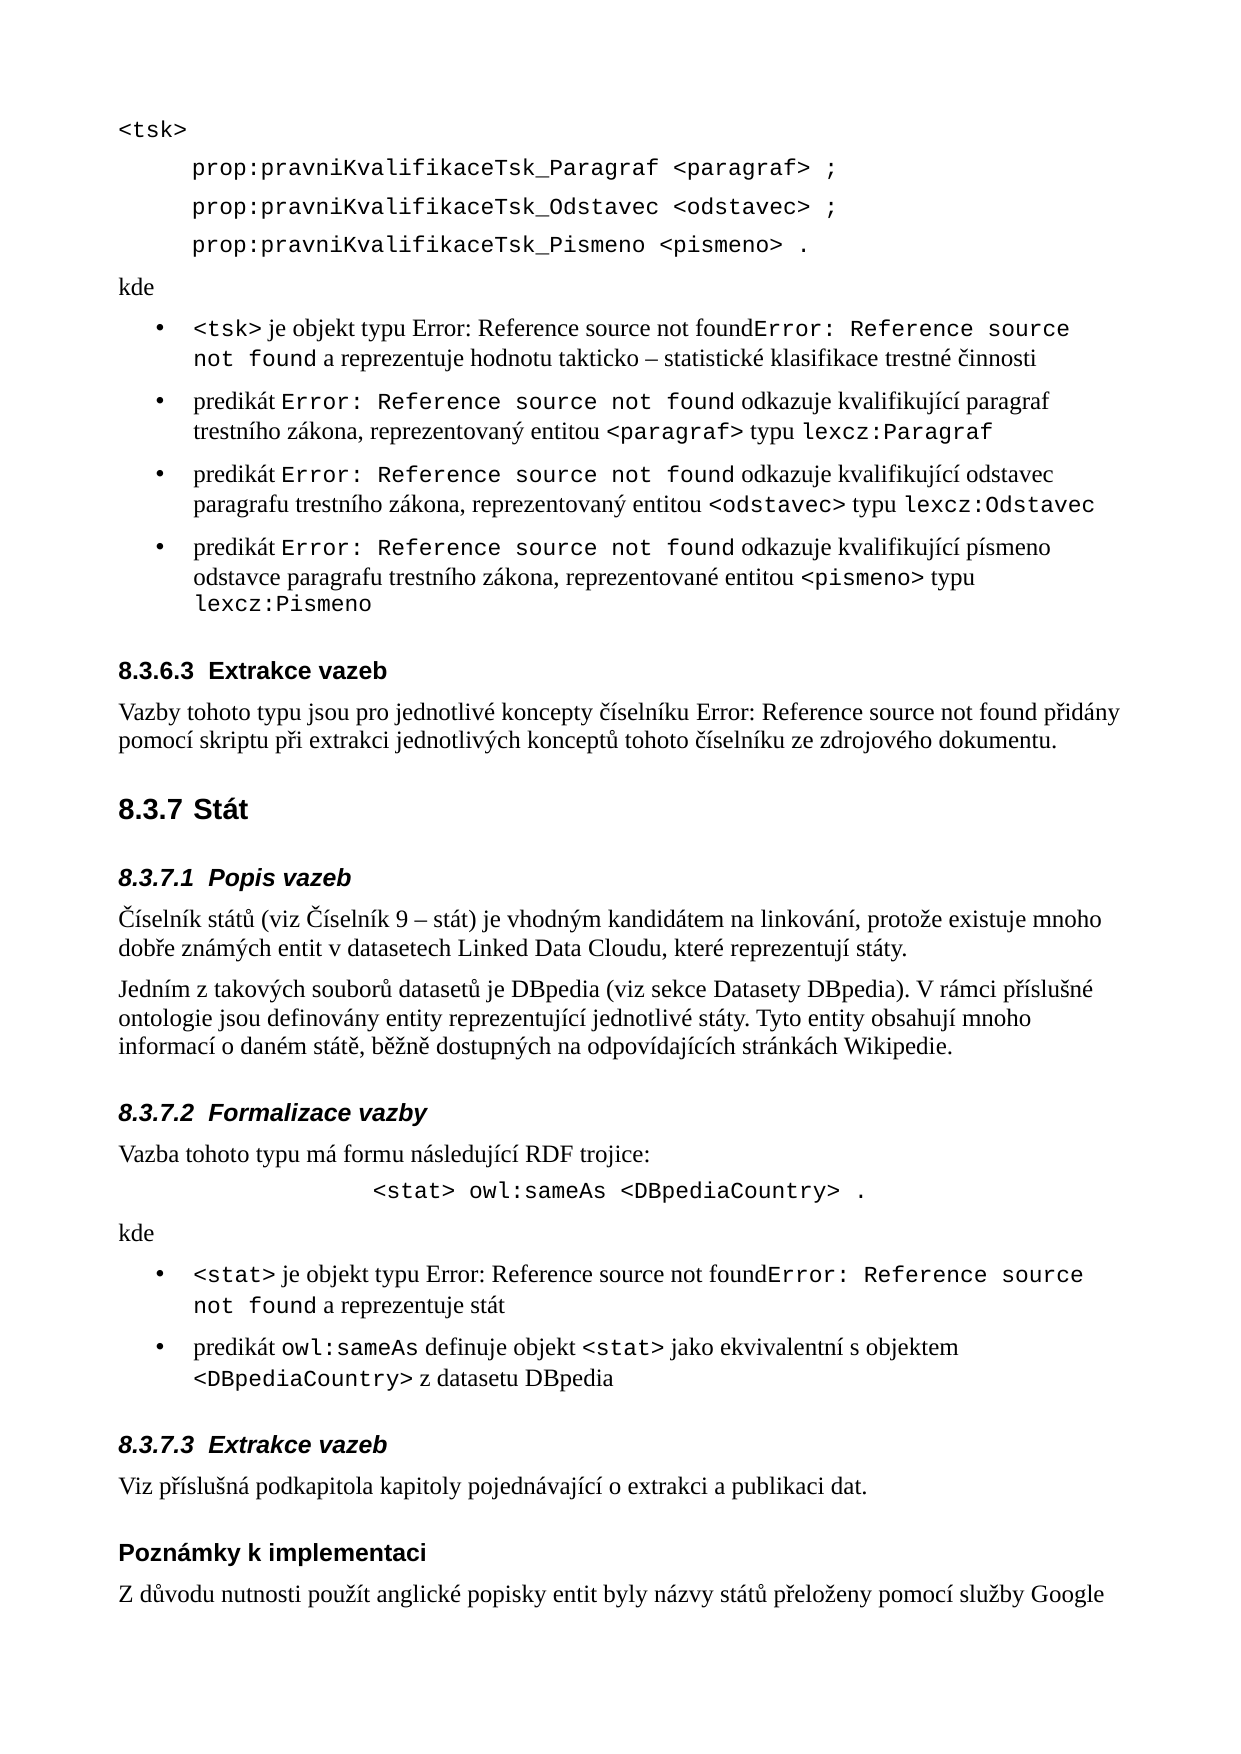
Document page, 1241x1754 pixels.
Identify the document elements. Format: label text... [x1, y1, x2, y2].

subtitle Extrakce vazeb [118, 1430, 1122, 1459]
subtitle Stát [118, 792, 1122, 825]
subtitle Poznámky k implementaci [118, 1538, 1122, 1566]
list predikát Chyba: zdroj odkazu nenalezen odkazuje kvalifikující paragraf trestního zákona, reprezentovaný entitou <paragraf> typu lexcz:Paragraf [156, 386, 1122, 446]
list <stat> je objekt typu Chyba: zdroj odkazu nenalezenChyba: zdroj odkazu nenalezen a reprezentuje stát [156, 1259, 1122, 1320]
list predikát owl:sameAs definuje objekt <stat> jako ekvivalentní s objektem <DBpediaCountry> z datasetu DBpedia [156, 1332, 1122, 1393]
text prop:pravniKvalifikaceTsk_Pismeno <pismeno> . [118, 233, 1122, 259]
text prop:pravniKvalifikaceTsk_Paragraf <paragraf> ; [118, 157, 1122, 182]
text Jedním z takových souborů datasetů je DBpedia (viz sekce Datasety DBpedia). V rámci příslušné ontologie jsou definovány entity reprezentující jednotlivé státy. Tyto entity obsahují mnoho informací o daném státě, běžně dostupných na odpovídajících stránkách Wikipedie. [118, 974, 1122, 1060]
text Viz příslušná podkapitola kapitoly pojednávající o extrakci a publikaci dat. [118, 1471, 1122, 1500]
subtitle Extrakce vazeb [118, 656, 1122, 684]
text <stat> owl:sameAs <DBpediaCountry> . [118, 1180, 1122, 1206]
text prop:pravniKvalifikaceTsk_Odstavec <odstavec> ; [118, 195, 1122, 221]
text kde [118, 1218, 1122, 1247]
list <tsk> je objekt typu Chyba: zdroj odkazu nenalezenChyba: zdroj odkazu nenalezen a reprezentuje hodnotu takticko – statistické klasifikace trestné činnosti [156, 313, 1122, 373]
list predikát Chyba: zdroj odkazu nenalezen odkazuje kvalifikující odstavec paragrafu trestního zákona, reprezentovaný entitou <odstavec> typu lexcz:Odstavec [156, 459, 1122, 519]
text kde [118, 272, 1122, 301]
text Vazby tohoto typu jsou pro jednotlivé koncepty číselníku Chyba: zdroj odkazu nenalezen přidány pomocí skriptu při extrakci jednotlivých konceptů tohoto číselníku ze zdrojového dokumentu. [118, 697, 1122, 754]
text Z důvodu nutnosti použít anglické popisky entit byly názvy států přeloženy pomocí služby Google [118, 1579, 1122, 1607]
text <tsk> [118, 118, 1122, 144]
subtitle Formalizace vazby [118, 1098, 1122, 1126]
text Číselník států (viz Číselník 9 – stát) je vhodným kandidátem na linkování, protože existuje mnoho dobře známých entit v datasetech Linked Data Cloudu, které reprezentují státy. [118, 904, 1122, 961]
subtitle Popis vazeb [118, 863, 1122, 891]
list predikát Chyba: zdroj odkazu nenalezen odkazuje kvalifikující písmeno odstavce paragrafu trestního zákona, reprezentované entitou <pismeno> typu lexcz:Pismeno [156, 532, 1122, 618]
text Vazba tohoto typu má formu následující RDF trojice: [118, 1139, 1122, 1167]
